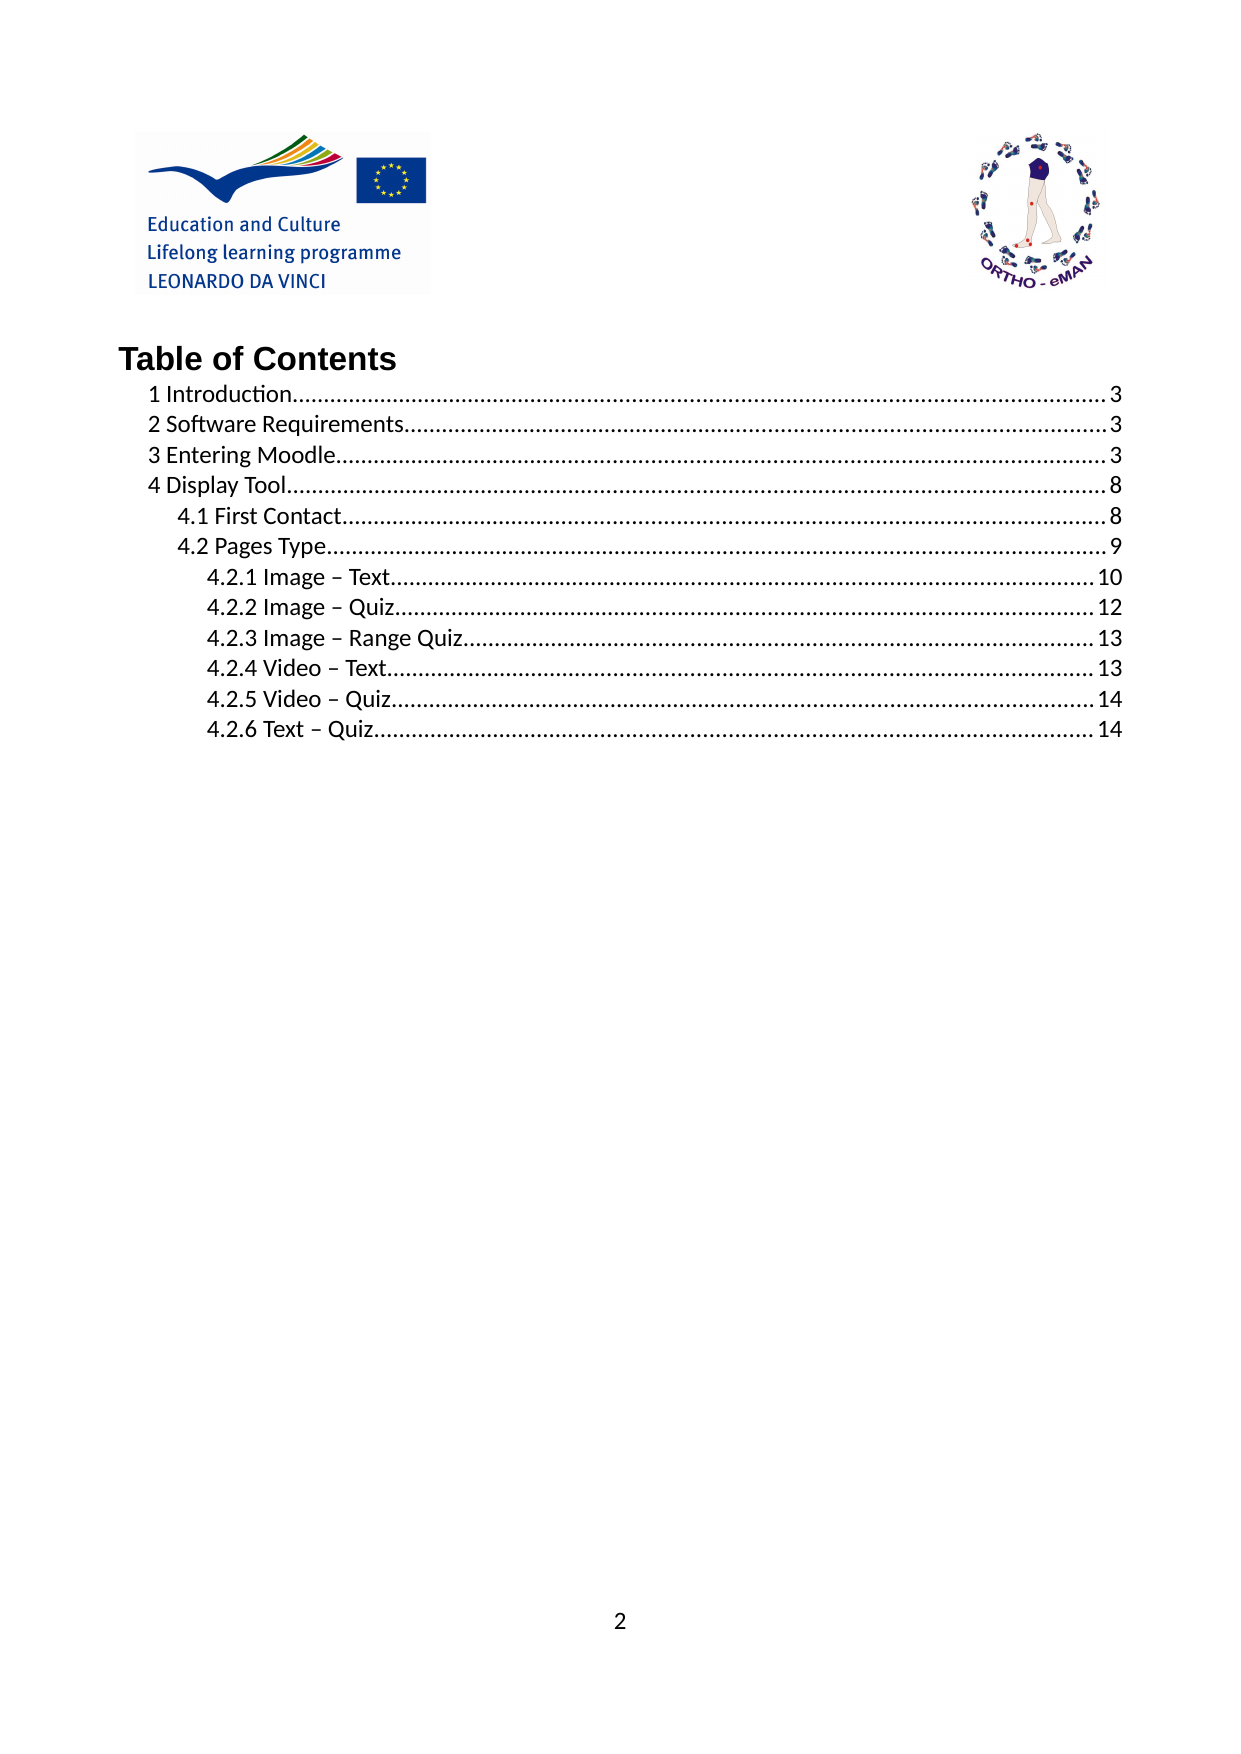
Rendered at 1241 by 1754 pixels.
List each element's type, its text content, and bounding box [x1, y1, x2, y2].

picture [966, 127, 1106, 295]
text 1 Introduction 3 [148, 378, 1122, 408]
text 4.2.5 Video – Quiz 14 [207, 683, 1122, 714]
text 4.2.6 Text – Quiz 14 [207, 714, 1122, 744]
text 4 Display Tool 8 [148, 469, 1122, 500]
text 4.2.3 Image – Range Quiz 13 [207, 622, 1122, 653]
text 4.2.4 Video – Text 13 [207, 653, 1122, 683]
text 2 Software Requirements 3 [148, 408, 1122, 439]
subtitle Table of Contents [118, 339, 1122, 378]
text 3 Entering Moodle 3 [148, 439, 1122, 469]
text 4.2.2 Image – Quiz 12 [207, 592, 1122, 622]
text 4.1 First Contact 8 [177, 500, 1122, 531]
text 4.2.1 Image – Text 10 [207, 561, 1122, 592]
picture [134, 132, 431, 295]
text 4.2 Pages Type 9 [177, 531, 1122, 561]
